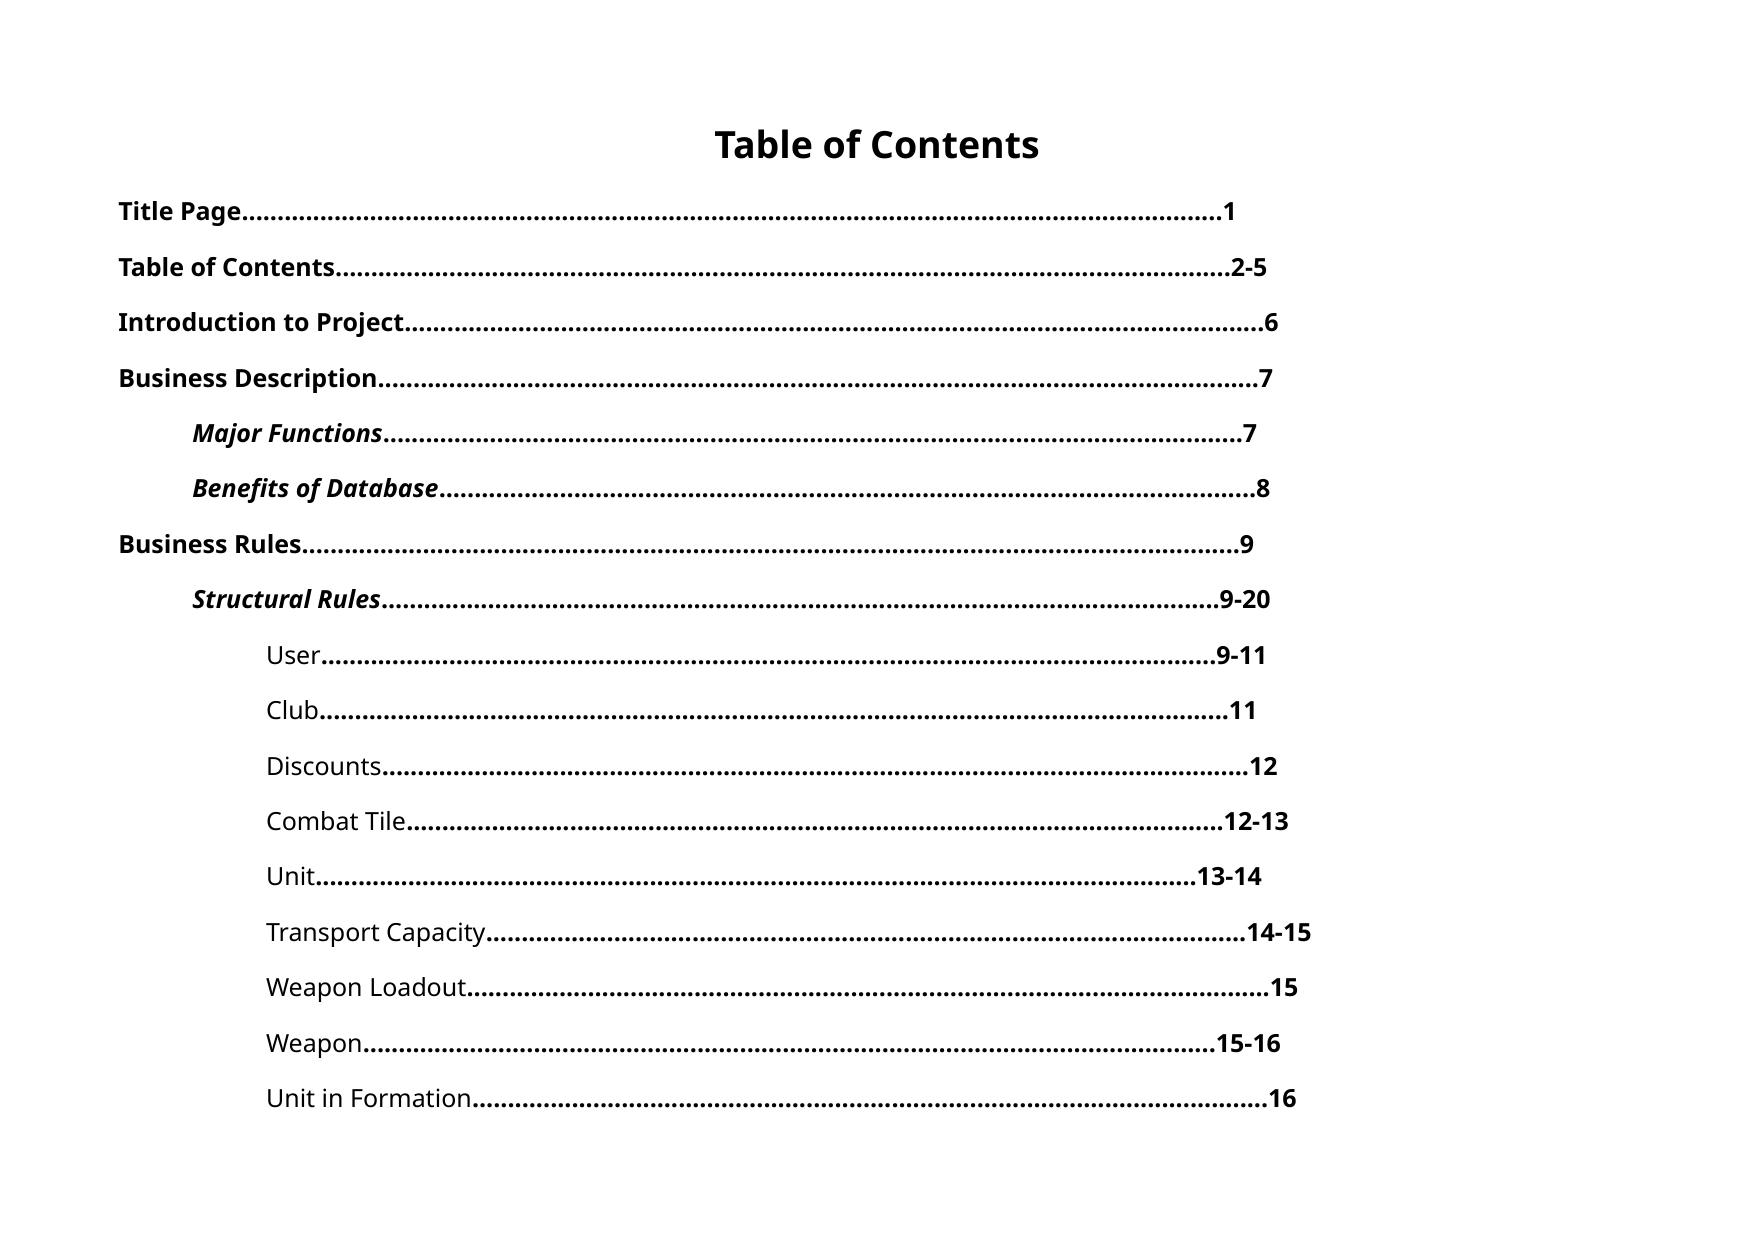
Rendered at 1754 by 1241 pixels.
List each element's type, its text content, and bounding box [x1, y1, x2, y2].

text Business Rules....................................................................................................................................9 [118, 526, 1636, 561]
text Unit............................................................................................................................13-14 [118, 859, 1636, 893]
text Major Functions.........................................................................................................................7 [118, 416, 1636, 450]
text User..............................................................................................................................9-11 [118, 637, 1636, 671]
text Unit in Formation................................................................................................................16 [118, 1081, 1636, 1115]
text Introduction to Project.........................................................................................................................6 [118, 305, 1636, 339]
text Table of Contents [118, 118, 1636, 169]
text Discounts..........................................................................................................................12 [118, 748, 1636, 782]
text Business Description............................................................................................................................7 [118, 360, 1636, 394]
text Transport Capacity...........................................................................................................14-15 [118, 914, 1636, 948]
text Weapon........................................................................................................................15-16 [118, 1025, 1636, 1059]
text Table of Contents..............................................................................................................................2-5 [118, 249, 1636, 283]
text Club................................................................................................................................11 [118, 693, 1636, 727]
text Structural Rules......................................................................................................................9-20 [118, 582, 1636, 616]
text Benefits of Database...................................................................................................................8 [118, 471, 1636, 505]
text Title Page..........................................................................................................................................1 [118, 194, 1636, 228]
text Combat Tile...................................................................................................................12-13 [118, 803, 1636, 838]
text Weapon Loadout.................................................................................................................15 [118, 970, 1636, 1004]
